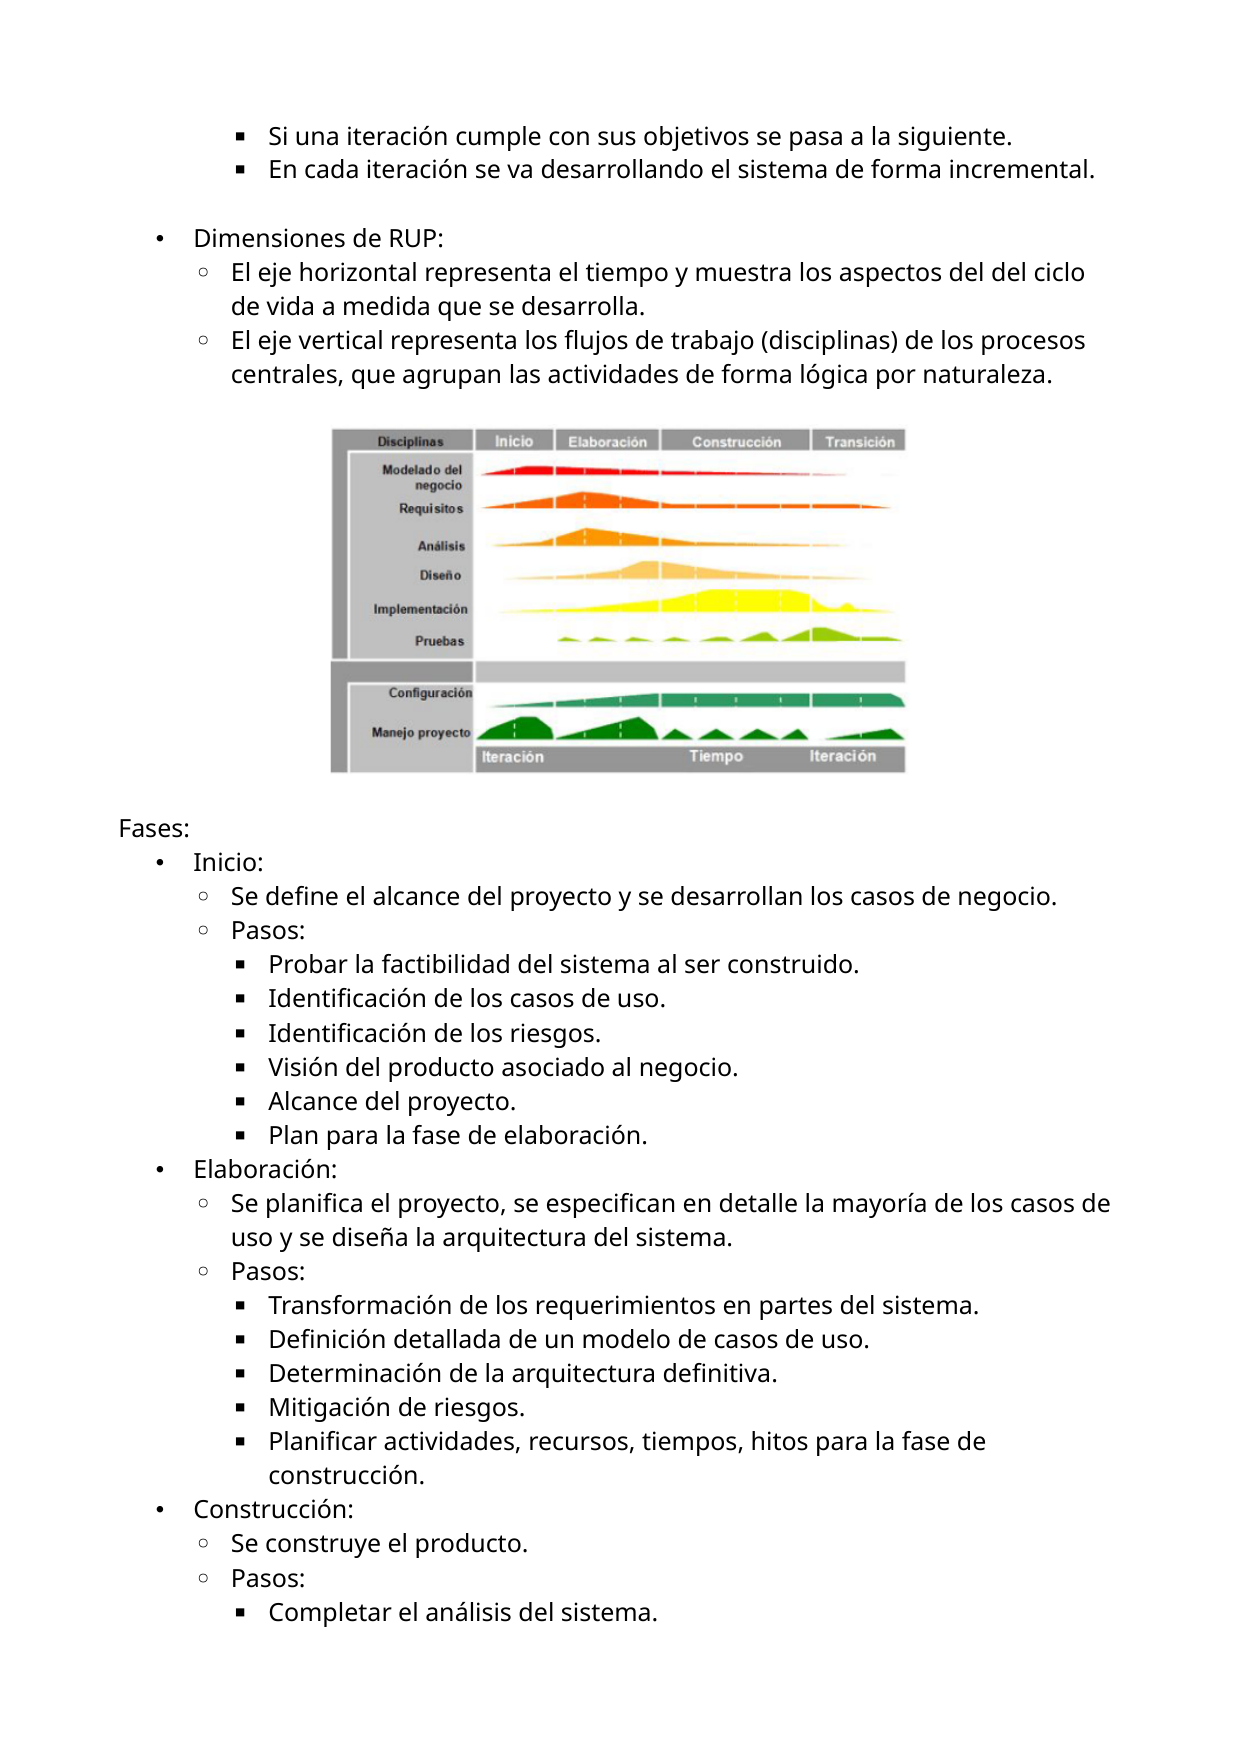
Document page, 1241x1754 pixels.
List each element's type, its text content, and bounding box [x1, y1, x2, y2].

list Si una iteración cumple con sus objetivos se pasa a la siguiente. [231, 118, 1122, 152]
list Planificar actividades, recursos, tiempos, hitos para la fase de construcción. [231, 1424, 1122, 1492]
list El eje vertical representa los flujos de trabajo (disciplinas) de los procesos centrales, que agrupan las actividades de forma lógica por naturaleza. [193, 322, 1122, 391]
list Alcance del proyecto. [231, 1083, 1122, 1117]
list Identificación de los riesgos. [231, 1015, 1122, 1049]
list Transformación de los requerimientos en partes del sistema. [231, 1288, 1122, 1322]
list Se construye el producto. [193, 1526, 1122, 1560]
list Identificación de los casos de uso. [231, 981, 1122, 1015]
list Se planifica el proyecto, se especifican en detalle la mayoría de los casos de uso y se diseña la arquitectura del sistema. [193, 1186, 1122, 1254]
list Pasos: [193, 913, 1122, 947]
list Definición detallada de un modelo de casos de uso. [231, 1322, 1122, 1356]
list Completar el análisis del sistema. [231, 1594, 1122, 1628]
picture [330, 424, 910, 777]
list El eje horizontal representa el tiempo y muestra los aspectos del del ciclo de vida a medida que se desarrolla. [193, 254, 1122, 322]
text Fases: [118, 811, 1122, 845]
list Plan para la fase de elaboración. [231, 1117, 1122, 1151]
list Inicio: [156, 845, 1122, 879]
list Pasos: [193, 1254, 1122, 1288]
list Se define el alcance del proyecto y se desarrollan los casos de negocio. [193, 879, 1122, 913]
list En cada iteración se va desarrollando el sistema de forma incremental. [231, 152, 1122, 186]
list Determinación de la arquitectura definitiva. [231, 1356, 1122, 1390]
list Visión del producto asociado al negocio. [231, 1049, 1122, 1083]
list Mitigación de riesgos. [231, 1390, 1122, 1424]
list Dimensiones de RUP: [156, 220, 1122, 254]
list Probar la factibilidad del sistema al ser construido. [231, 947, 1122, 981]
list Construcción: [156, 1492, 1122, 1526]
list Elaboración: [156, 1151, 1122, 1186]
list Pasos: [193, 1560, 1122, 1594]
